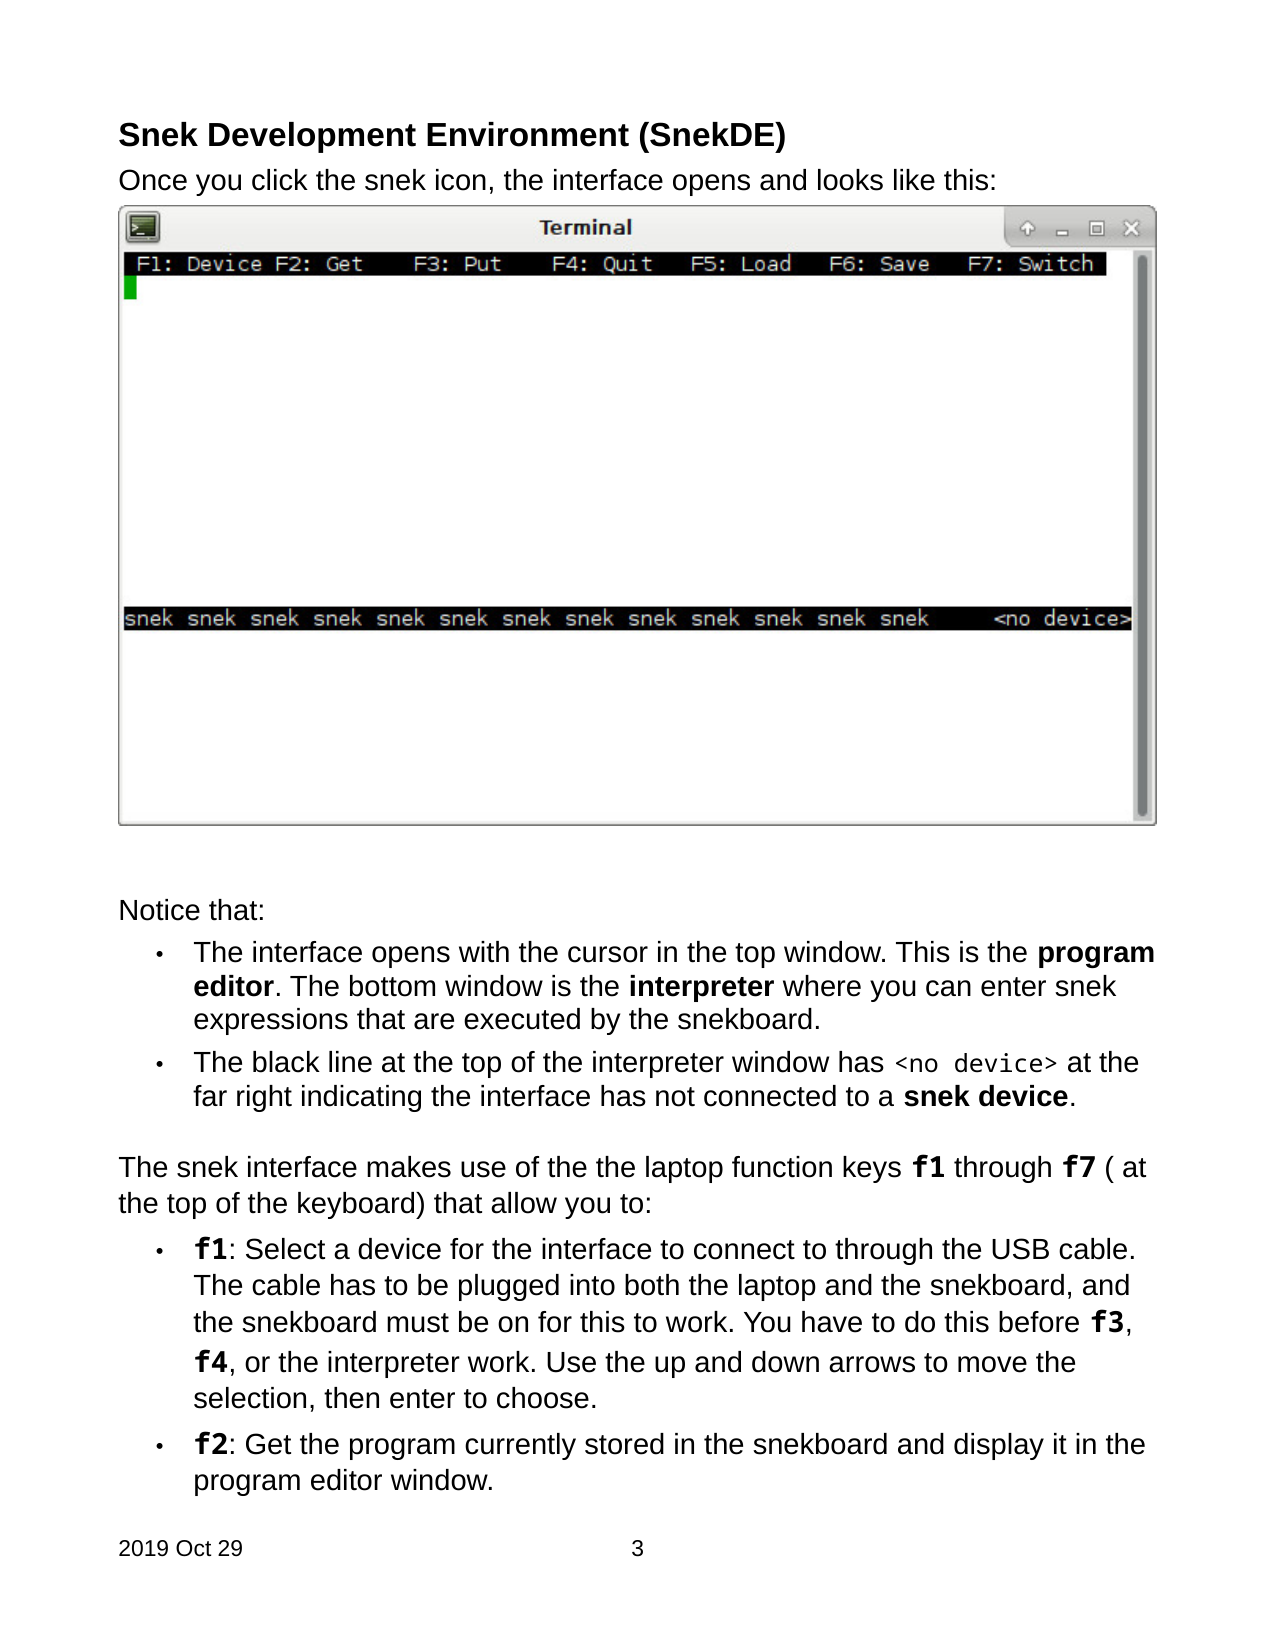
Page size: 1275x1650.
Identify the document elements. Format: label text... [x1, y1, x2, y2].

list The interface opens with the cursor in the top window. This is the program editor. The bottom window is the interpreter where you can enter snek expressions that are executed by the snekboard. [156, 935, 1157, 1036]
list f1: Select a device for the interface to connect to through the USB cable. The cable has to be plugged into both the laptop and the snekboard, and the snekboard must be on for this to work. You have to do this before f3, f4, or the interpreter work. Use the up and down arrows to move the selection, then enter to choose. [156, 1228, 1157, 1415]
list The black line at the top of the interpreter window has <no device> at the far right indicating the interface has not connected to a snek device. [156, 1044, 1157, 1113]
text Once you click the snek icon, the interface opens and looks like this: [118, 163, 1157, 196]
text Notice that: [118, 892, 1157, 926]
list f2: Get the program currently stored in the snekboard and display it in the program editor window. [156, 1424, 1157, 1497]
picture [118, 205, 1157, 826]
subtitle Snek Development Environment (SnekDE) [118, 116, 1157, 154]
text The snek interface makes use of the the laptop function keys f1 through f7 ( at the top of the keyboard) that allow you to: [118, 1146, 1157, 1219]
